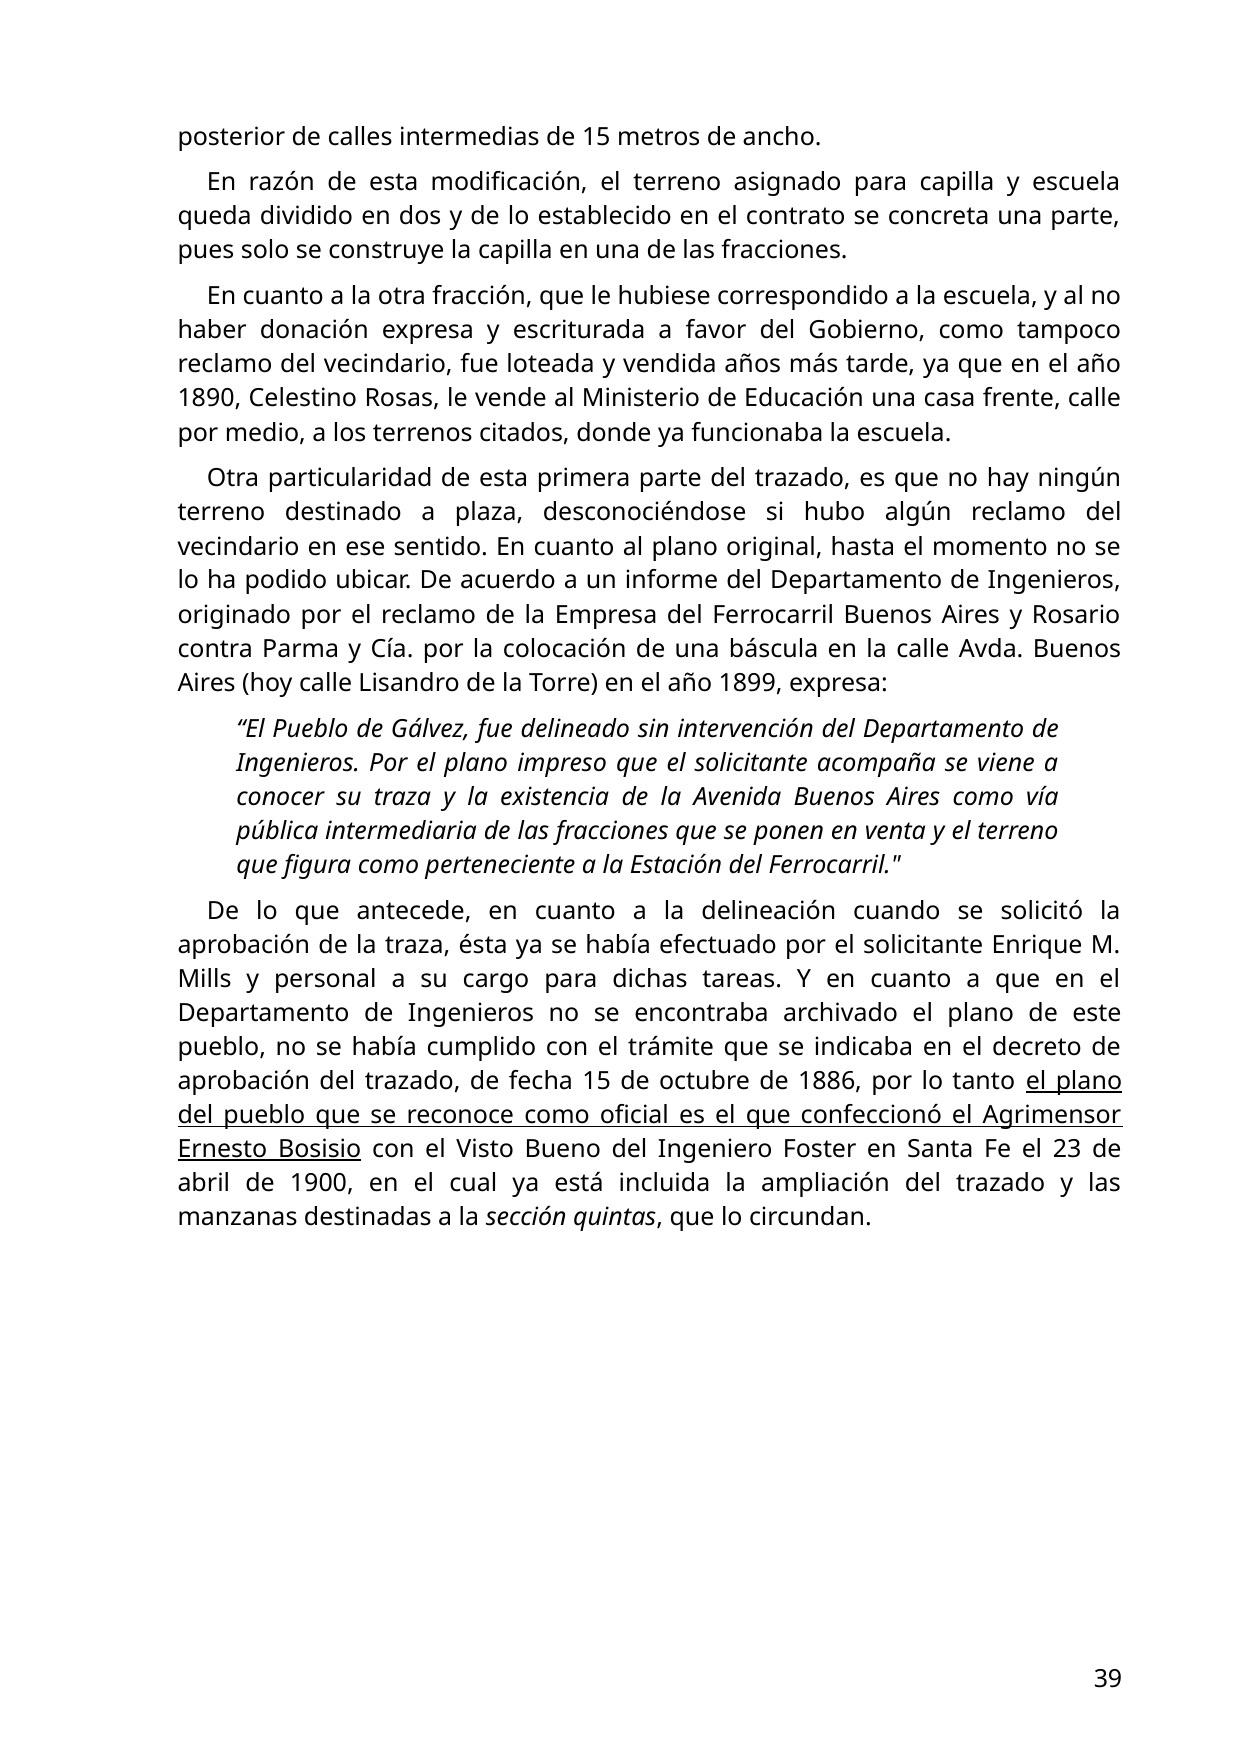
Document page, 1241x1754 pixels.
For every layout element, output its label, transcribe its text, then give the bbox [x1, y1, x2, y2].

text “El Pueblo de Gálvez, fue delineado sin intervención del Departamento de Ingenieros. Por el plano impreso que el solicitante acompaña se viene a conocer su traza y la existencia de la Avenida Buenos Aires como vía pública intermediaria de las fracciones que se ponen en venta y el terreno que figura como perteneciente a la Estación del Ferrocarril." [236, 710, 1063, 881]
text Ernesto Bosisio con el Visto Bueno del Ingeniero Foster en Santa Fe el 23 de abril de 1900, en el cual ya está incluida la ampliación del trazado y las manzanas destinadas a la sección quintas, que lo circundan. [177, 1127, 1122, 1233]
text De lo que antecede, en cuanto a la delineación cuando se solicitó la aprobación de la traza, ésta ya se había efectuado por el solicitante Enrique M. Mills y personal a su cargo para dichas tareas. Y en cuanto a que en el Departamento de Ingenieros no se encontraba archivado el plano de este pueblo, no se había cumplido con el trámite que se indicaba en el decreto de aprobación del trazado, de fecha 15 de octubre de 1886, por lo tanto el plano del pueblo que se reconoce como oficial es el que confeccionó el Agrimensor [177, 892, 1122, 1126]
text En cuanto a la otra fracción, que le hubiese correspondido a la escuela, y al no haber donación expresa y escriturada a favor del Gobierno, como tampoco reclamo del vecindario, fue loteada y vendida años más tarde, ya que en el año 1890, Celestino Rosas, le vende al Ministerio de Educación una casa frente, calle por medio, a los terrenos citados, donde ya funcionaba la escuela. [177, 278, 1122, 448]
text En razón de esta modificación, el terreno asignado para capilla y escuela queda dividido en dos y de lo establecido en el contrato se concreta una parte, pues solo se construye la capilla en una de las fracciones. [177, 164, 1122, 266]
text posterior de calles intermedias de 15 metros de ancho. [177, 118, 1122, 152]
text Otra particularidad de esta primera parte del trazado, es que no hay ningún terreno destinado a plaza, desconociéndose si hubo algún reclamo del vecindario en ese sentido. En cuanto al plano original, hasta el momento no se lo ha podido ubicar. De acuerdo a un informe del Departamento de Ingenieros, originado por el reclamo de la Empresa del Ferrocarril Buenos Aires y Rosario contra Parma y Cía. por la colocación de una báscula en la calle Avda. Buenos Aires (hoy calle Lisandro de la Torre) en el año 1899, expresa: [177, 460, 1122, 698]
